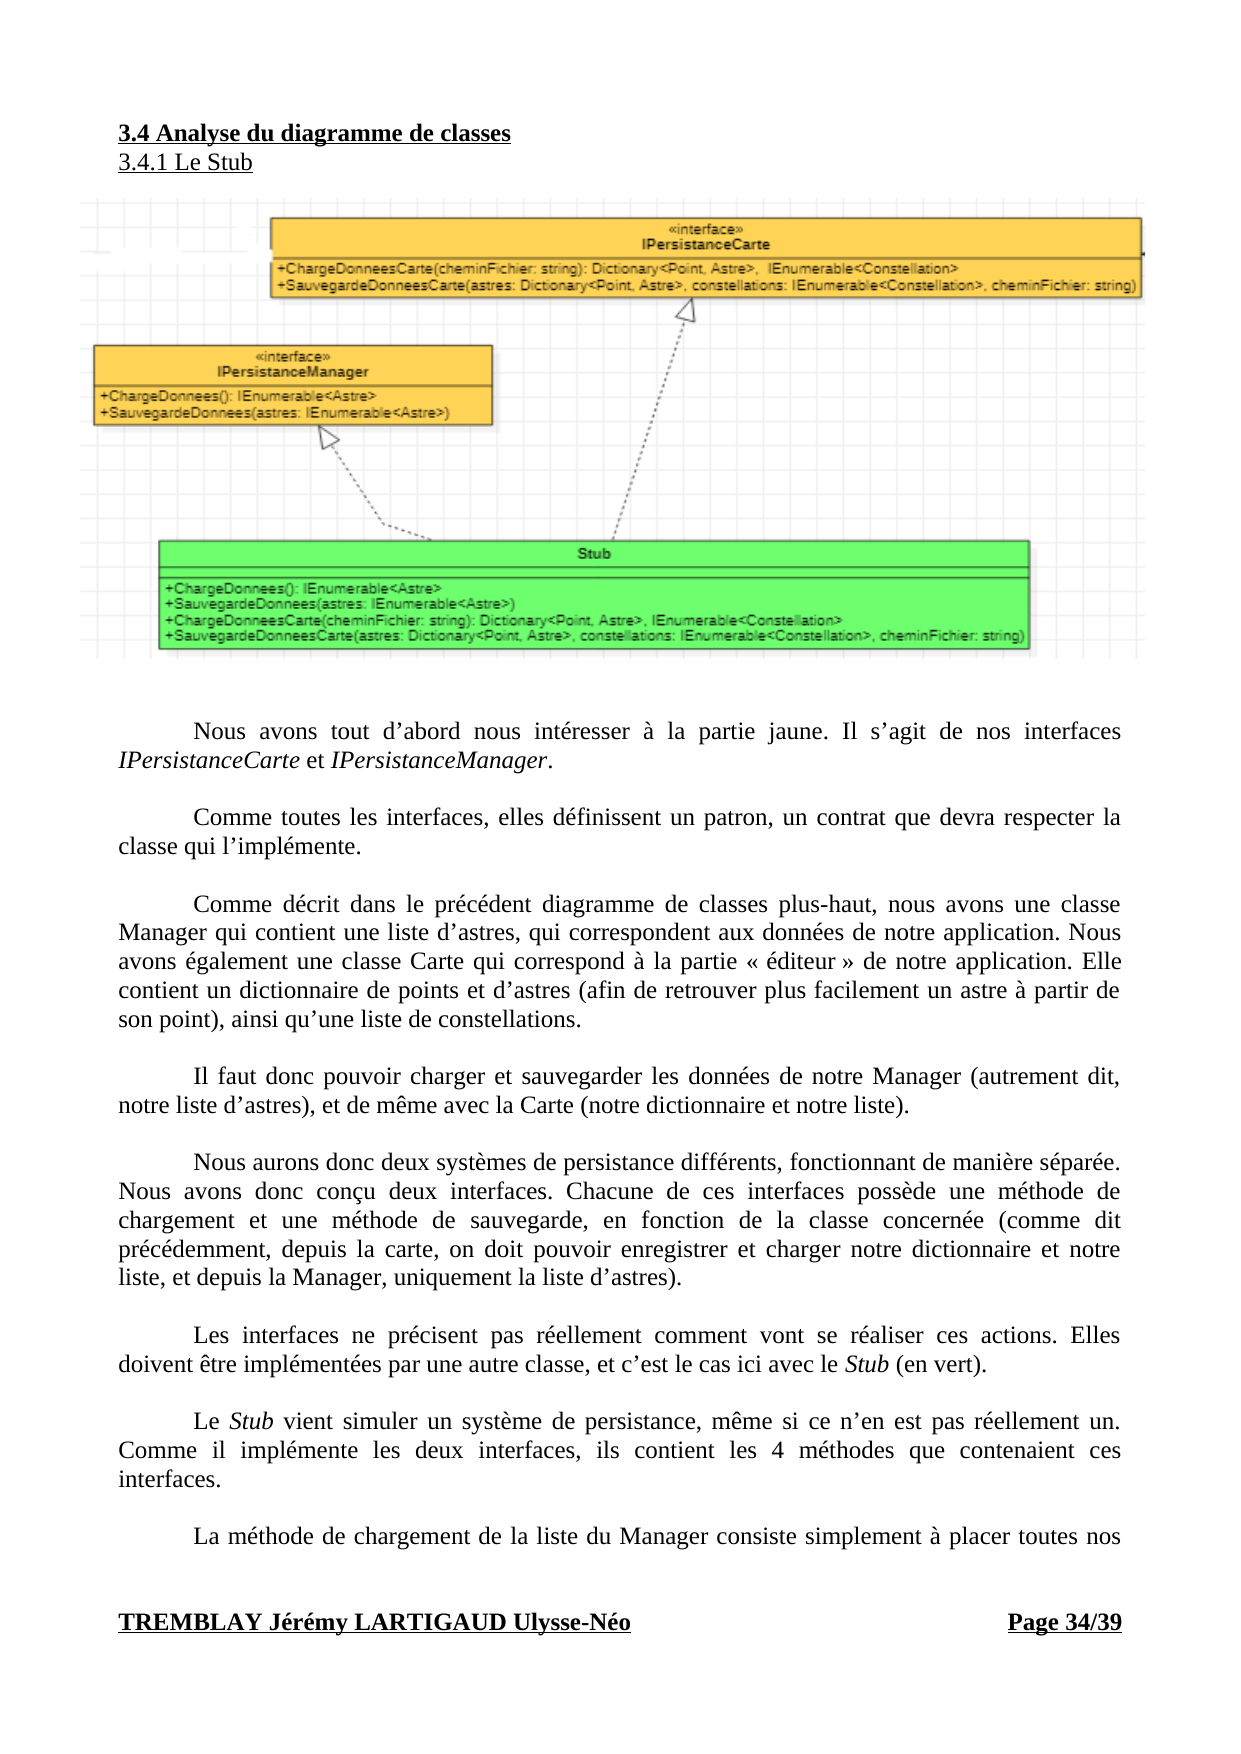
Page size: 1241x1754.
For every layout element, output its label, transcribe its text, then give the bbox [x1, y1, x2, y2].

text Il faut donc pouvoir charger et sauvegarder les données de notre Manager (autrement dit, notre liste d’astres), et de même avec la Carte (notre dictionnaire et notre liste). [118, 1061, 1122, 1119]
text Comme décrit dans le précédent diagramme de classes plus-haut, nous avons une classe Manager qui contient une liste d’astres, qui correspondent aux données de notre application. Nous avons également une classe Carte qui correspond à la partie « éditeur » de notre application. Elle contient un dictionnaire de points et d’astres (afin de retrouver plus facilement un astre à partir de son point), ainsi qu’une liste de constellations. [118, 889, 1122, 1032]
text Nous avons tout d’abord nous intéresser à la partie jaune. Il s’agit de nos interfaces IPersistanceCarte et IPersistanceManager. [118, 716, 1122, 774]
text Comme toutes les interfaces, elles définissent un patron, un contrat que devra respecter la classe qui l’implémente. [118, 802, 1122, 860]
picture [72, 198, 1146, 659]
text 3.4.1 Le Stub [118, 147, 1122, 176]
text La méthode de chargement de la liste du Manager consiste simplement à placer toutes nos [118, 1521, 1122, 1550]
text Nous aurons donc deux systèmes de persistance différents, fonctionnant de manière séparée. Nous avons donc conçu deux interfaces. Chacune de ces interfaces possède une méthode de chargement et une méthode de sauvegarde, en fonction de la classe concernée (comme dit précédemment, depuis la carte, on doit pouvoir enregistrer et charger notre dictionnaire et notre liste, et depuis la Manager, uniquement la liste d’astres). [118, 1147, 1122, 1291]
text 3.4 Analyse du diagramme de classes [118, 118, 1122, 147]
text Le Stub vient simuler un système de persistance, même si ce n’en est pas réellement un. Comme il implémente les deux interfaces, ils contient les 4 méthodes que contenaient ces interfaces. [118, 1406, 1122, 1492]
text Les interfaces ne précisent pas réellement comment vont se réaliser ces actions. Elles doivent être implémentées par une autre classe, et c’est le cas ici avec le Stub (en vert). [118, 1320, 1122, 1377]
